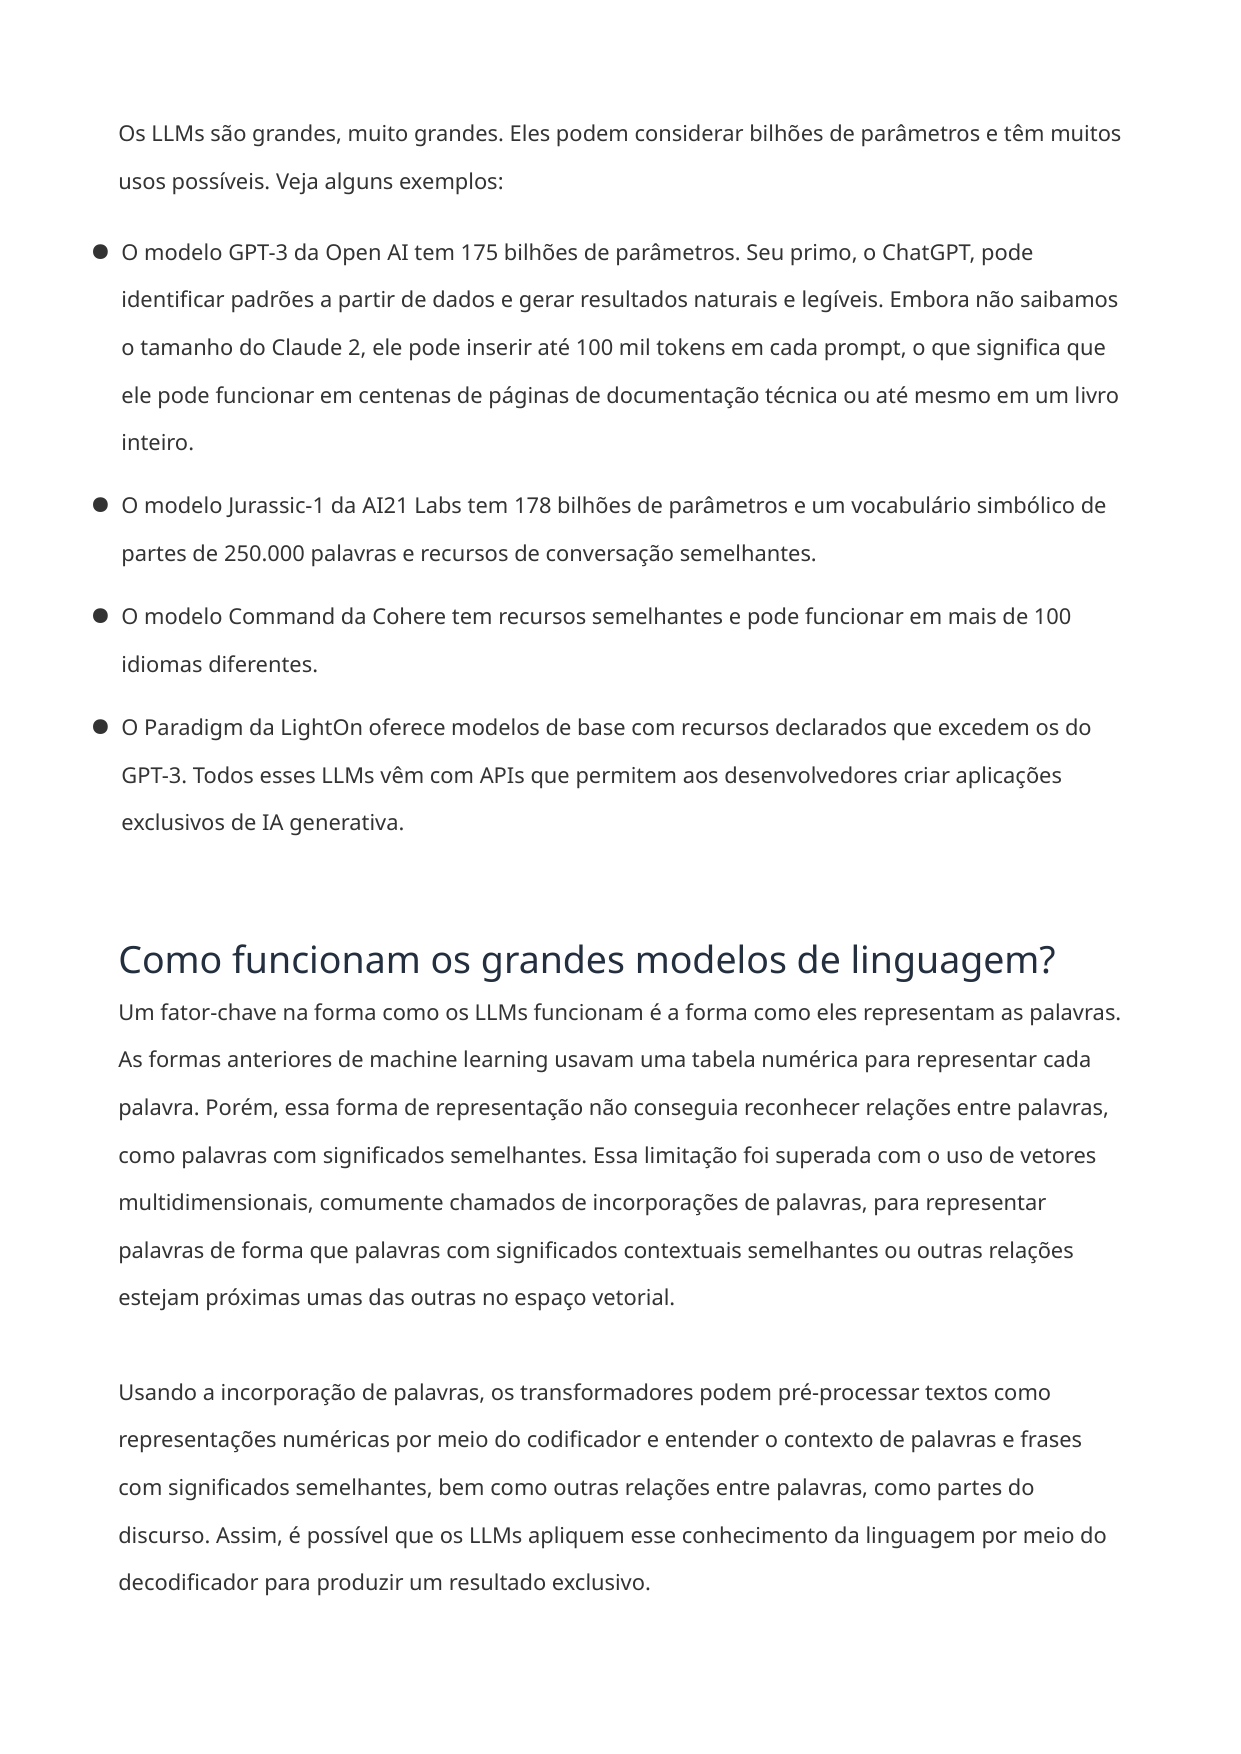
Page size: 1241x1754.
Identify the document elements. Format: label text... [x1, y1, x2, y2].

subtitle Como funcionam os grandes modelos de linguagem? [118, 933, 1122, 984]
text Um fator-chave na forma como os LLMs funcionam é a forma como eles representam as palavras. As formas anteriores de machine learning usavam uma tabela numérica para representar cada palavra. Porém, essa forma de representação não conseguia reconhecer relações entre palavras, como palavras com significados semelhantes. Essa limitação foi superada com o uso de vetores multidimensionais, comumente chamados de incorporações de palavras, para representar palavras de forma que palavras com significados contextuais semelhantes ou outras relações estejam próximas umas das outras no espaço vetorial. [118, 997, 1122, 1312]
text Usando a incorporação de palavras, os transformadores podem pré-processar textos como representações numéricas por meio do codificador e entender o contexto de palavras e frases com significados semelhantes, bem como outras relações entre palavras, como partes do discurso. Assim, é possível que os LLMs apliquem esse conhecimento da linguagem por meio do decodificador para produzir um resultado exclusivo. [118, 1377, 1122, 1597]
list O modelo GPT-3 da Open AI tem 175 bilhões de parâmetros. Seu primo, o ChatGPT, pode identificar padrões a partir de dados e gerar resultados naturais e legíveis. Embora não saibamos o tamanho do Claude 2, ele pode inserir até 100 mil tokens em cada prompt, o que significa que ele pode funcionar em centenas de páginas de documentação técnica ou até mesmo em um livro inteiro. [118, 237, 1122, 457]
list O modelo Jurassic-1 da AI21 Labs tem 178 bilhões de parâmetros e um vocabulário simbólico de partes de 250.000 palavras e recursos de conversação semelhantes. [118, 490, 1122, 568]
list O Paradigm da LightOn oferece modelos de base com recursos declarados que excedem os do GPT-3. Todos esses LLMs vêm com APIs que permitem aos desenvolvedores criar aplicações exclusivos de IA generativa. [118, 712, 1122, 837]
text Os LLMs são grandes, muito grandes. Eles podem considerar bilhões de parâmetros e têm muitos usos possíveis. Veja alguns exemplos: [118, 118, 1122, 196]
list O modelo Command da Cohere tem recursos semelhantes e pode funcionar em mais de 100 idiomas diferentes. [118, 601, 1122, 679]
